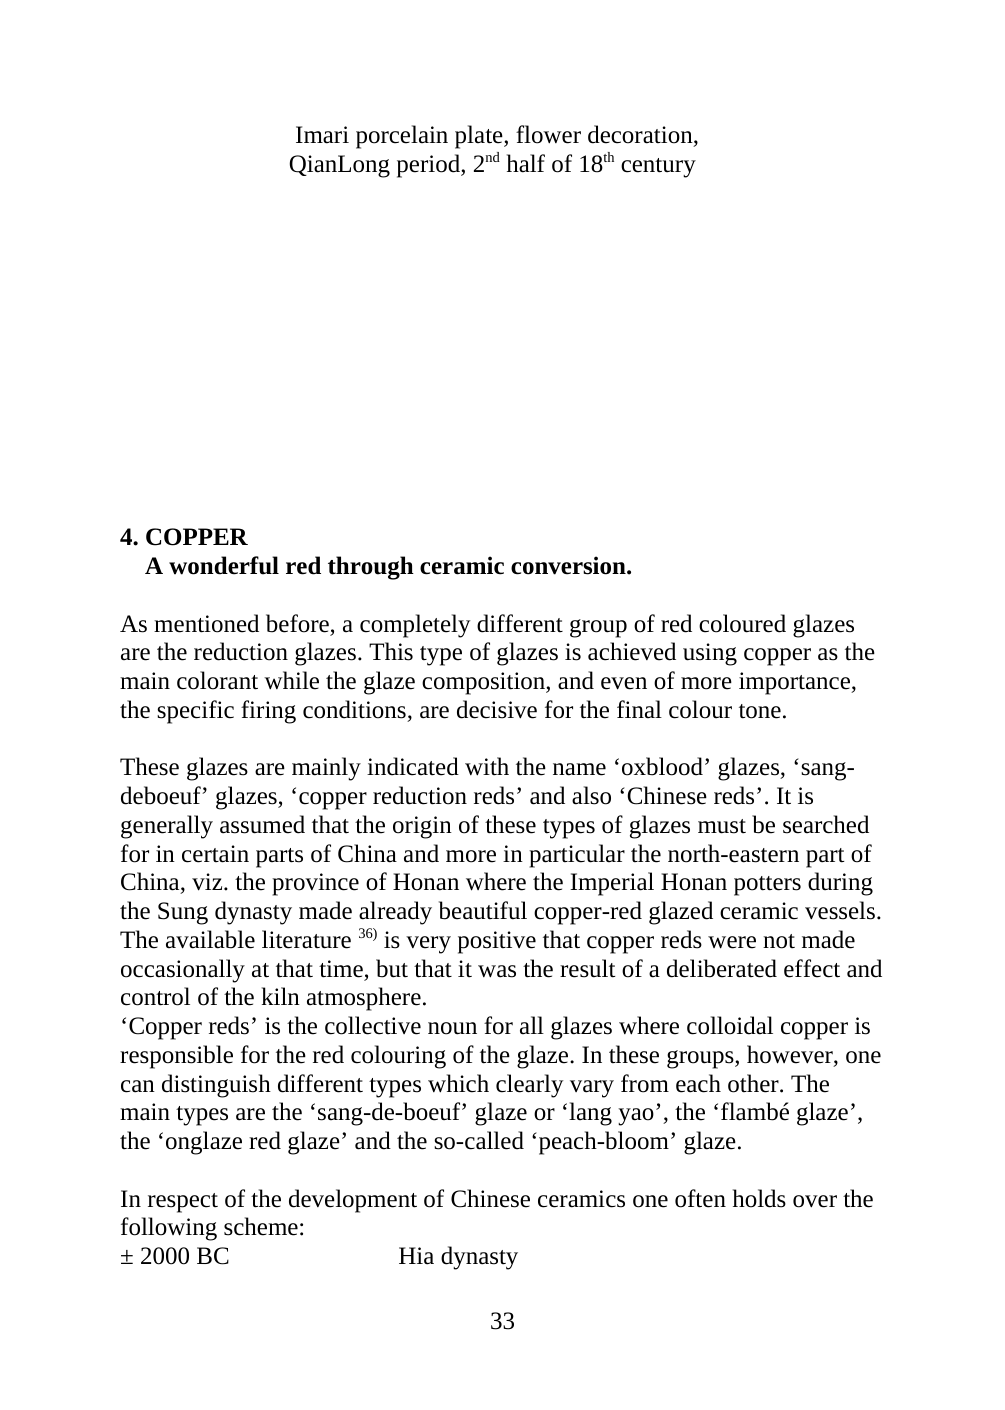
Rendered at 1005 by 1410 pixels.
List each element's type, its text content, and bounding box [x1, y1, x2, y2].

text These glazes are mainly indicated with the name ‘oxblood’ glazes, ‘sang-deboeuf’ glazes, ‘copper reduction reds’ and also ‘Chinese reds’. It is generally assumed that the origin of these types of glazes must be searched for in certain parts of China and more in particular the north-eastern part of China, viz. the province of Honan where the Imperial Honan potters during the Sung dynasty made already beautiful copper-red glazed ceramic vessels. [120, 752, 885, 925]
text A wonderful red through ceramic conversion. [120, 551, 885, 580]
text ± 2000 BC Hia dynasty [120, 1241, 885, 1270]
text Imari porcelain plate, flower decoration, [120, 120, 885, 149]
text 4. COPPER [120, 522, 885, 551]
text QianLong period, 2nd half of 18th century [176, 149, 885, 177]
text ‘Copper reds’ is the collective noun for all glazes where colloidal copper is responsible for the red colouring of the glaze. In these groups, however, one can distinguish different types which clearly vary from each other. The main types are the ‘sang-de-boeuf’ glaze or ‘lang yao’, the ‘flambé glaze’, the ‘onglaze red glaze’ and the so-called ‘peach-bloom’ glaze. [120, 1011, 885, 1155]
text In respect of the development of Chinese ceramics one often holds over the following scheme: [120, 1184, 885, 1241]
text The available literature 36) is very positive that copper reds were not made occasionally at that time, but that it was the result of a deliberated effect and control of the kiln atmosphere. [120, 925, 885, 1011]
text As mentioned before, a completely different group of red coloured glazes are the reduction glazes. This type of glazes is achieved using copper as the main colorant while the glaze composition, and even of more importance, the specific firing conditions, are decisive for the final colour tone. [120, 609, 885, 724]
